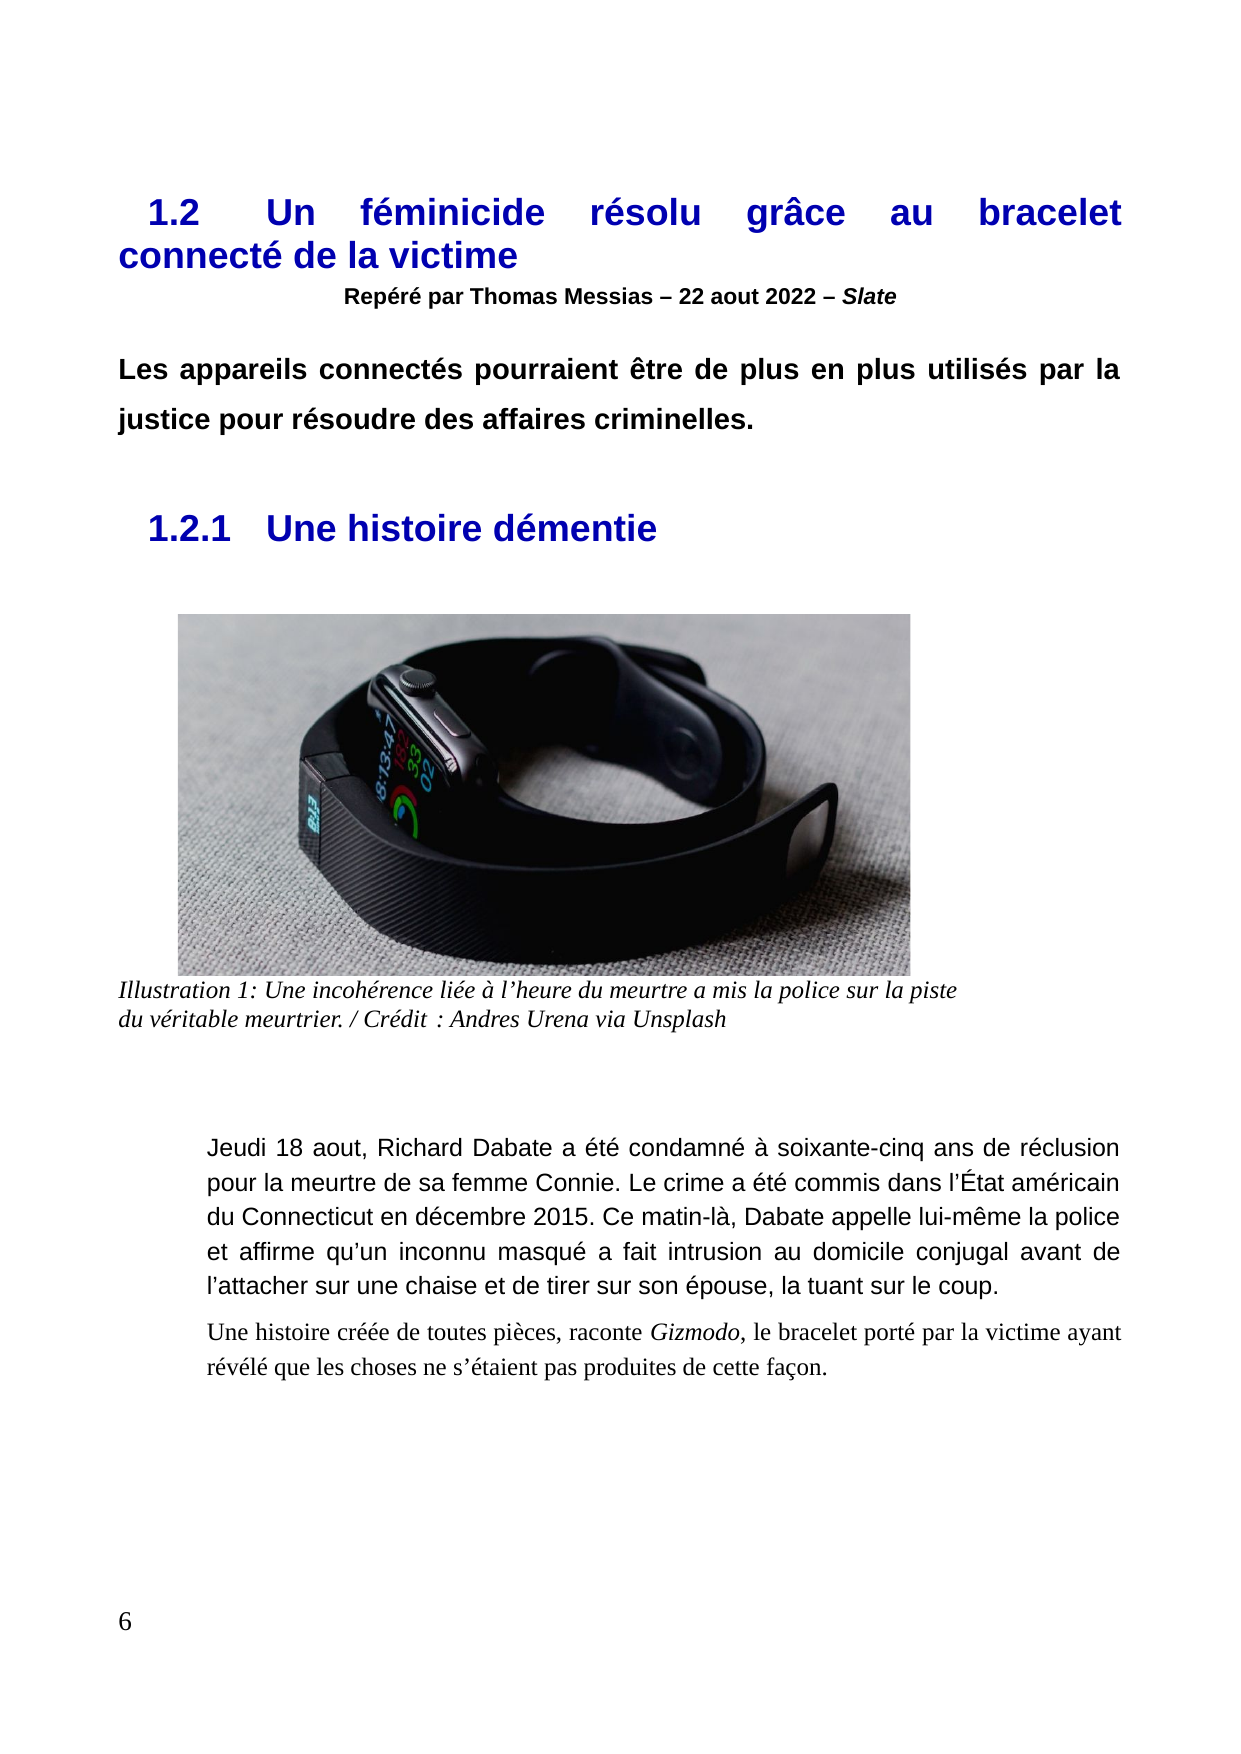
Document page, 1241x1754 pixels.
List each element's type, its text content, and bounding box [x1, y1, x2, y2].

subtitle Les appareils connectés pourraient être de plus en plus utilisés par la justice pour résoudre des affaires criminelles. [118, 352, 1122, 436]
picture [177, 614, 911, 976]
subtitle Une histoire démentie [118, 506, 1122, 549]
subtitle Un féminicide résolu grâce au bracelet connecté de la victime [118, 191, 1122, 277]
text Jeudi 18 aout, Richard Dabate a été condamné à soixante-cinq ans de réclusion pour la meurtre de sa femme Connie. Le crime a été commis dans l’État américain du Connecticut en décembre 2015. Ce matin-là, Dabate appelle lui-même la police et affirme qu’un inconnu masqué a fait intrusion au domicile conjugal avant de l’attacher sur une chaise et de tirer sur son épouse, la tuant sur le coup. [207, 1133, 1122, 1300]
text Illustration 1: Une incohérence liée à l’heure du meurtre a mis la police sur la piste du véritable meurtrier. / Crédit : Andres Urena via Unsplash [118, 614, 970, 1033]
text Une histoire créée de toutes pièces, raconte Gizmodo, le bracelet porté par la victime ayant révélé que les choses ne s’étaient pas produites de cette façon. [207, 1317, 1122, 1381]
text Repéré par Thomas Messias – 22 aout 2022 – Slate [118, 283, 1122, 309]
